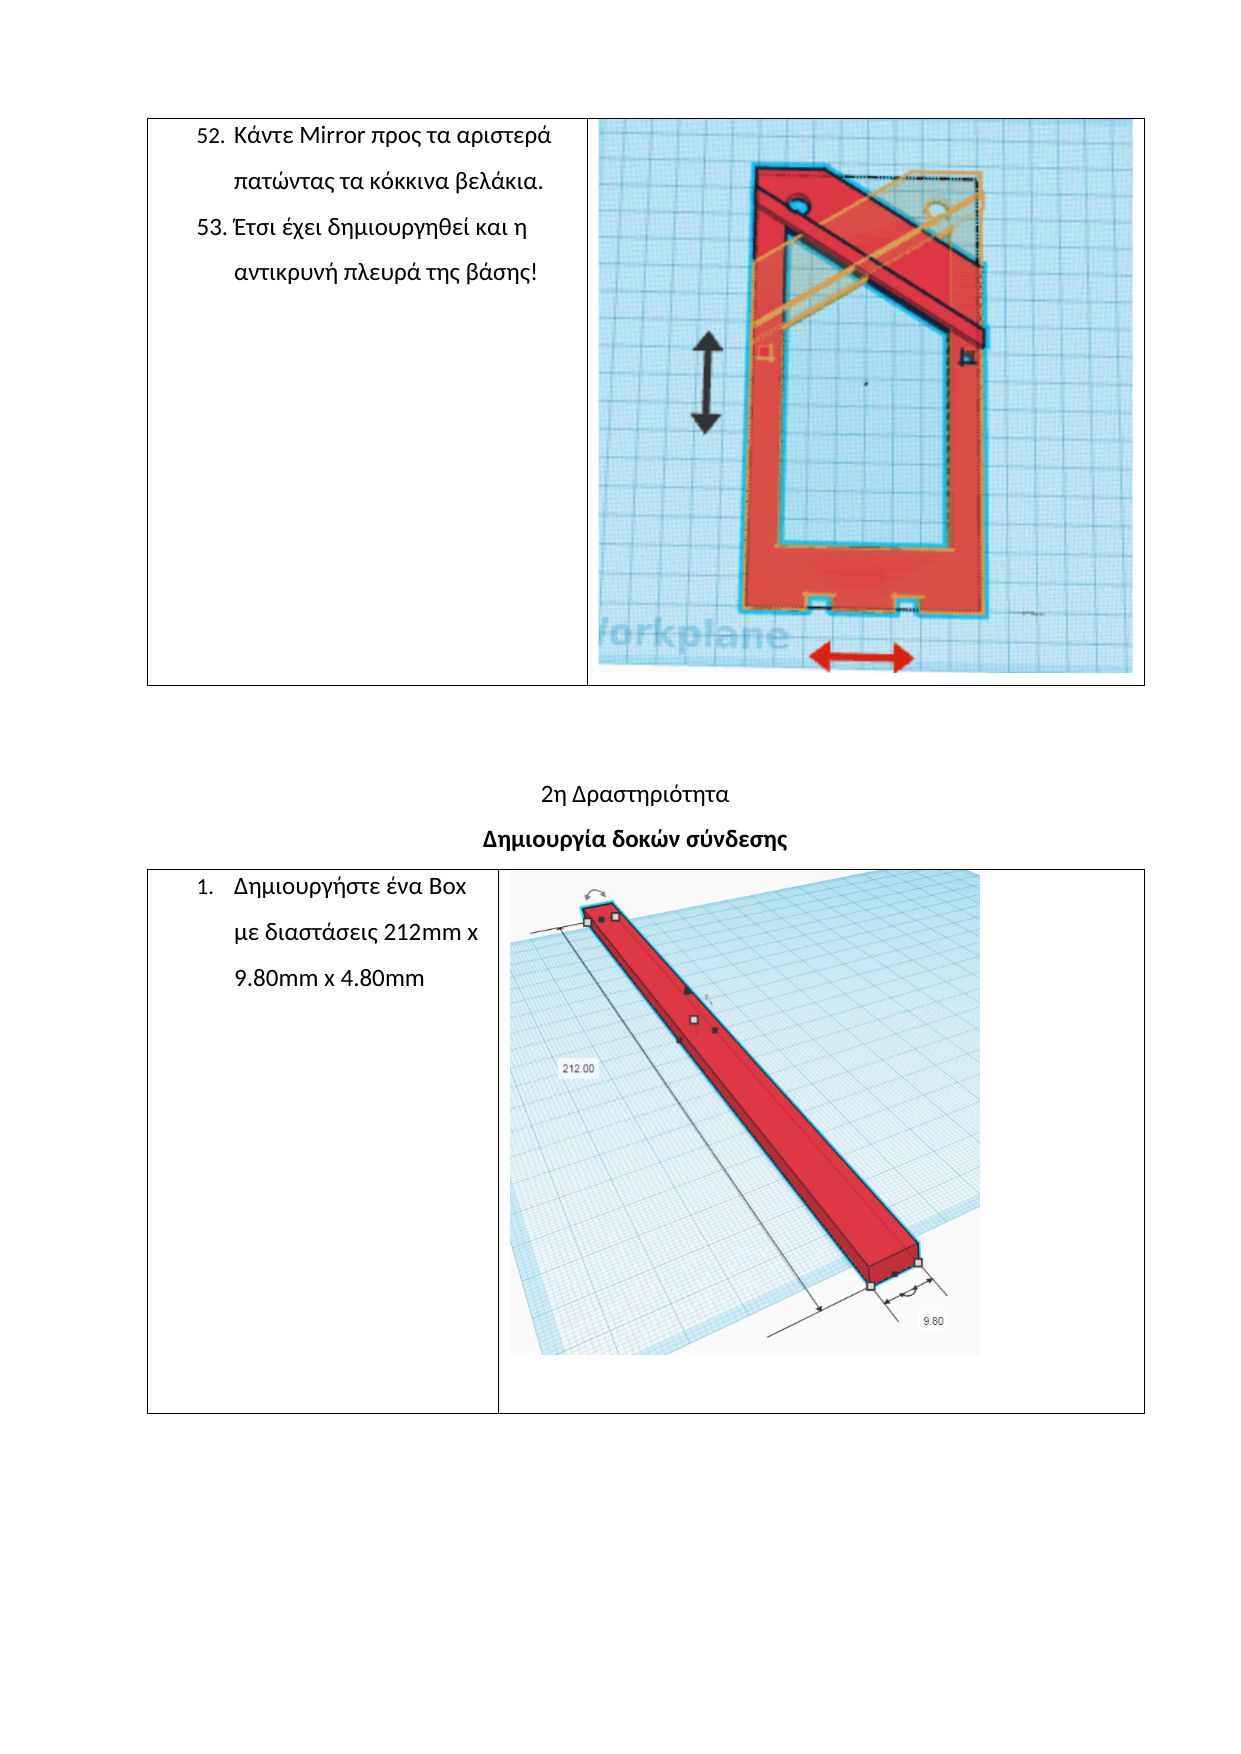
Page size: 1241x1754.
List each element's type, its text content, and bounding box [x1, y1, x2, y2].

table_header [499, 870, 1144, 1413]
table_cell [588, 119, 1144, 685]
table_cell Κάντε Mirror προς τα αριστερά πατώντας τα κόκκινα βελάκια. Έτσι έχει δημιουργηθεί και η αντικρυνή πλευρά της βάσης! [148, 119, 587, 685]
text Δημιουργία δοκών σύνδεσης [148, 824, 1122, 854]
table_header Δημιουργήστε ένα Box με διαστάσεις 212mm x 9.80mm x 4.80mm [148, 870, 498, 1413]
text 2η Δραστηριότητα [148, 778, 1122, 808]
